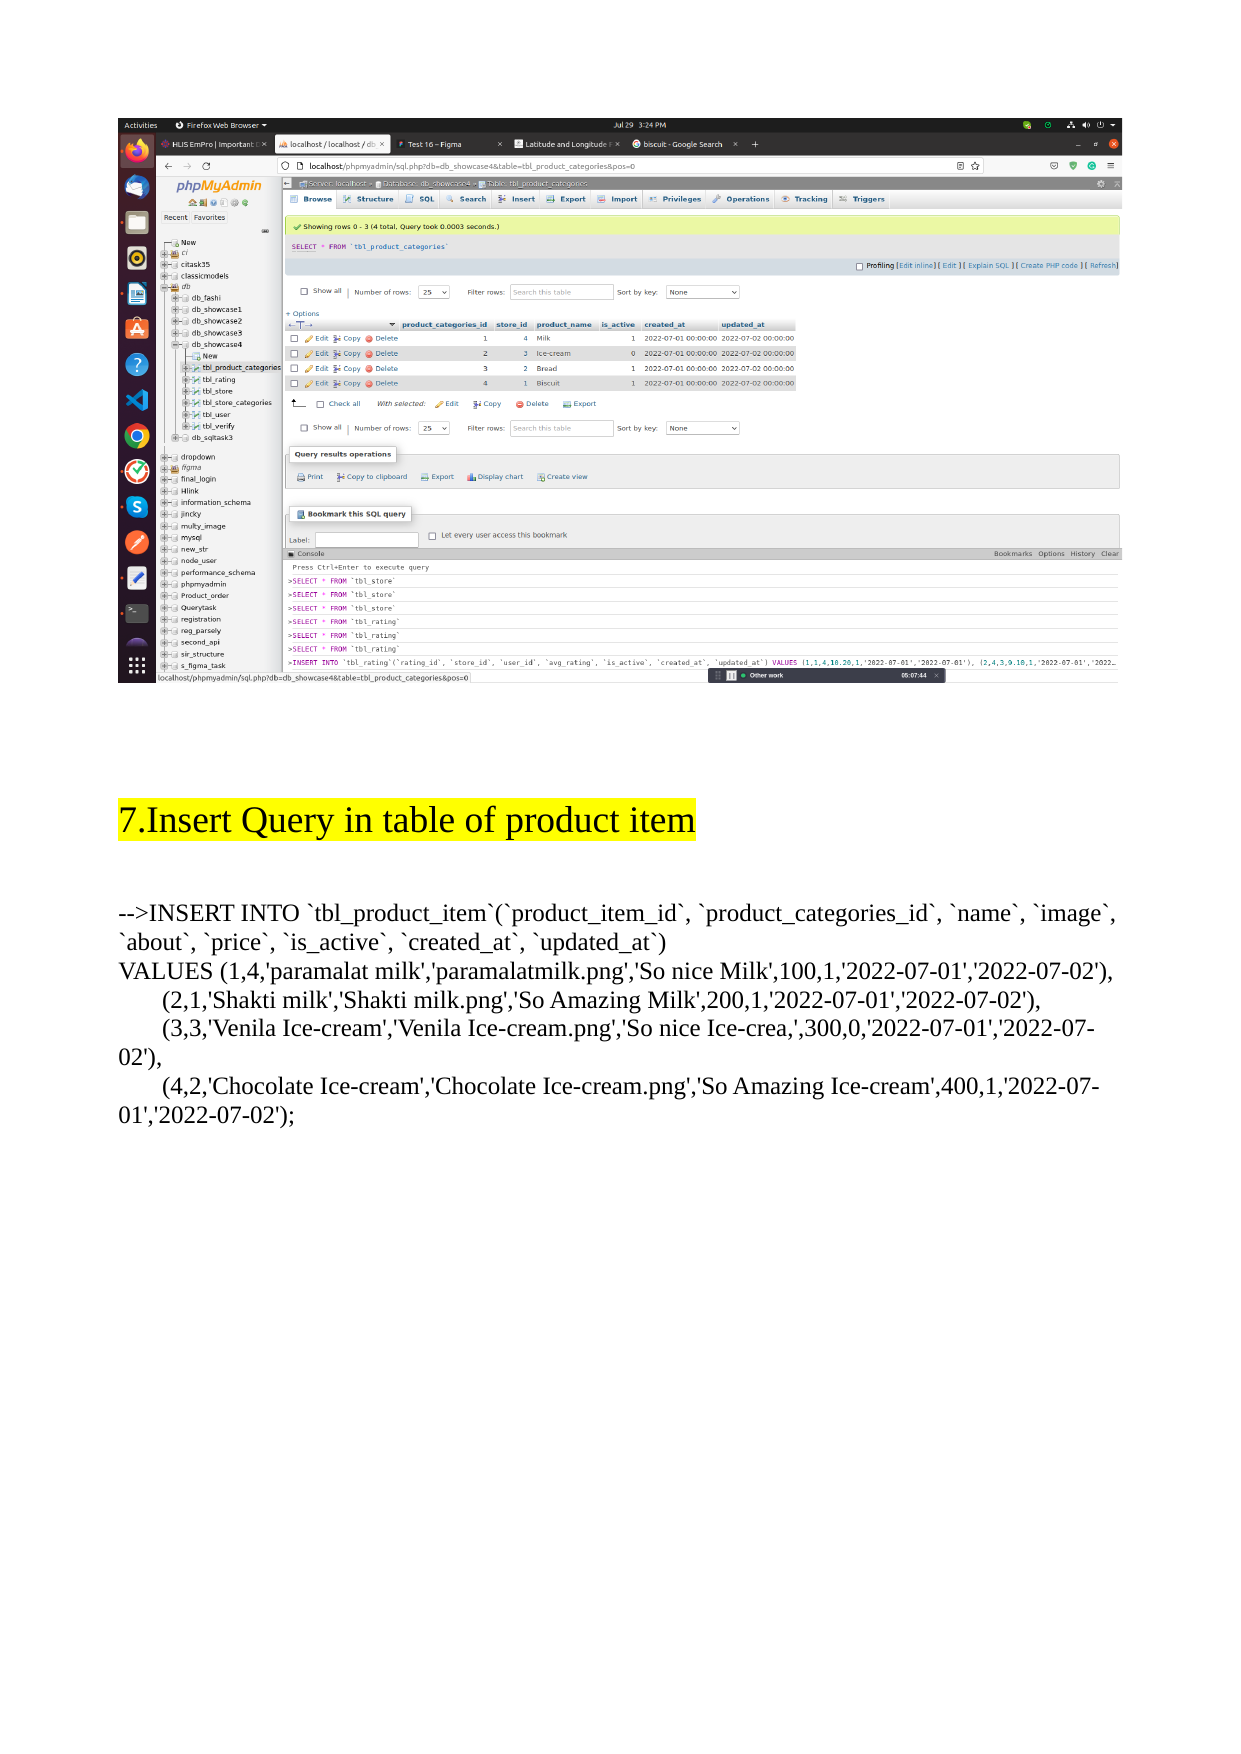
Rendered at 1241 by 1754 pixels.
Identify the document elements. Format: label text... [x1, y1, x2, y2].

picture [118, 118, 1123, 683]
text (4,2,'Chocolate Ice-cream','Chocolate Ice-cream.png','So Amazing Ice-cream',400,1,'2022-07-01','2022-07-02'); [118, 1071, 1122, 1128]
text (3,3,'Venila Ice-cream','Venila Ice-cream.png','So nice Ice-crea,',300,0,'2022-07-01','2022-07-02'), [118, 1013, 1122, 1071]
text (2,1,'Shakti milk','Shakti milk.png','So Amazing Milk',200,1,'2022-07-01','2022-07-02'), [118, 985, 1122, 1013]
text -->INSERT INTO `tbl_product_item`(`product_item_id`, `product_categories_id`, `name`, `image`, `about`, `price`, `is_active`, `created_at`, `updated_at`) [118, 898, 1122, 956]
text 7.Insert Query in table of product item [118, 798, 1122, 841]
text VALUES (1,4,'paramalat milk','paramalatmilk.png','So nice Milk',100,1,'2022-07-01','2022-07-02'), [118, 956, 1122, 985]
